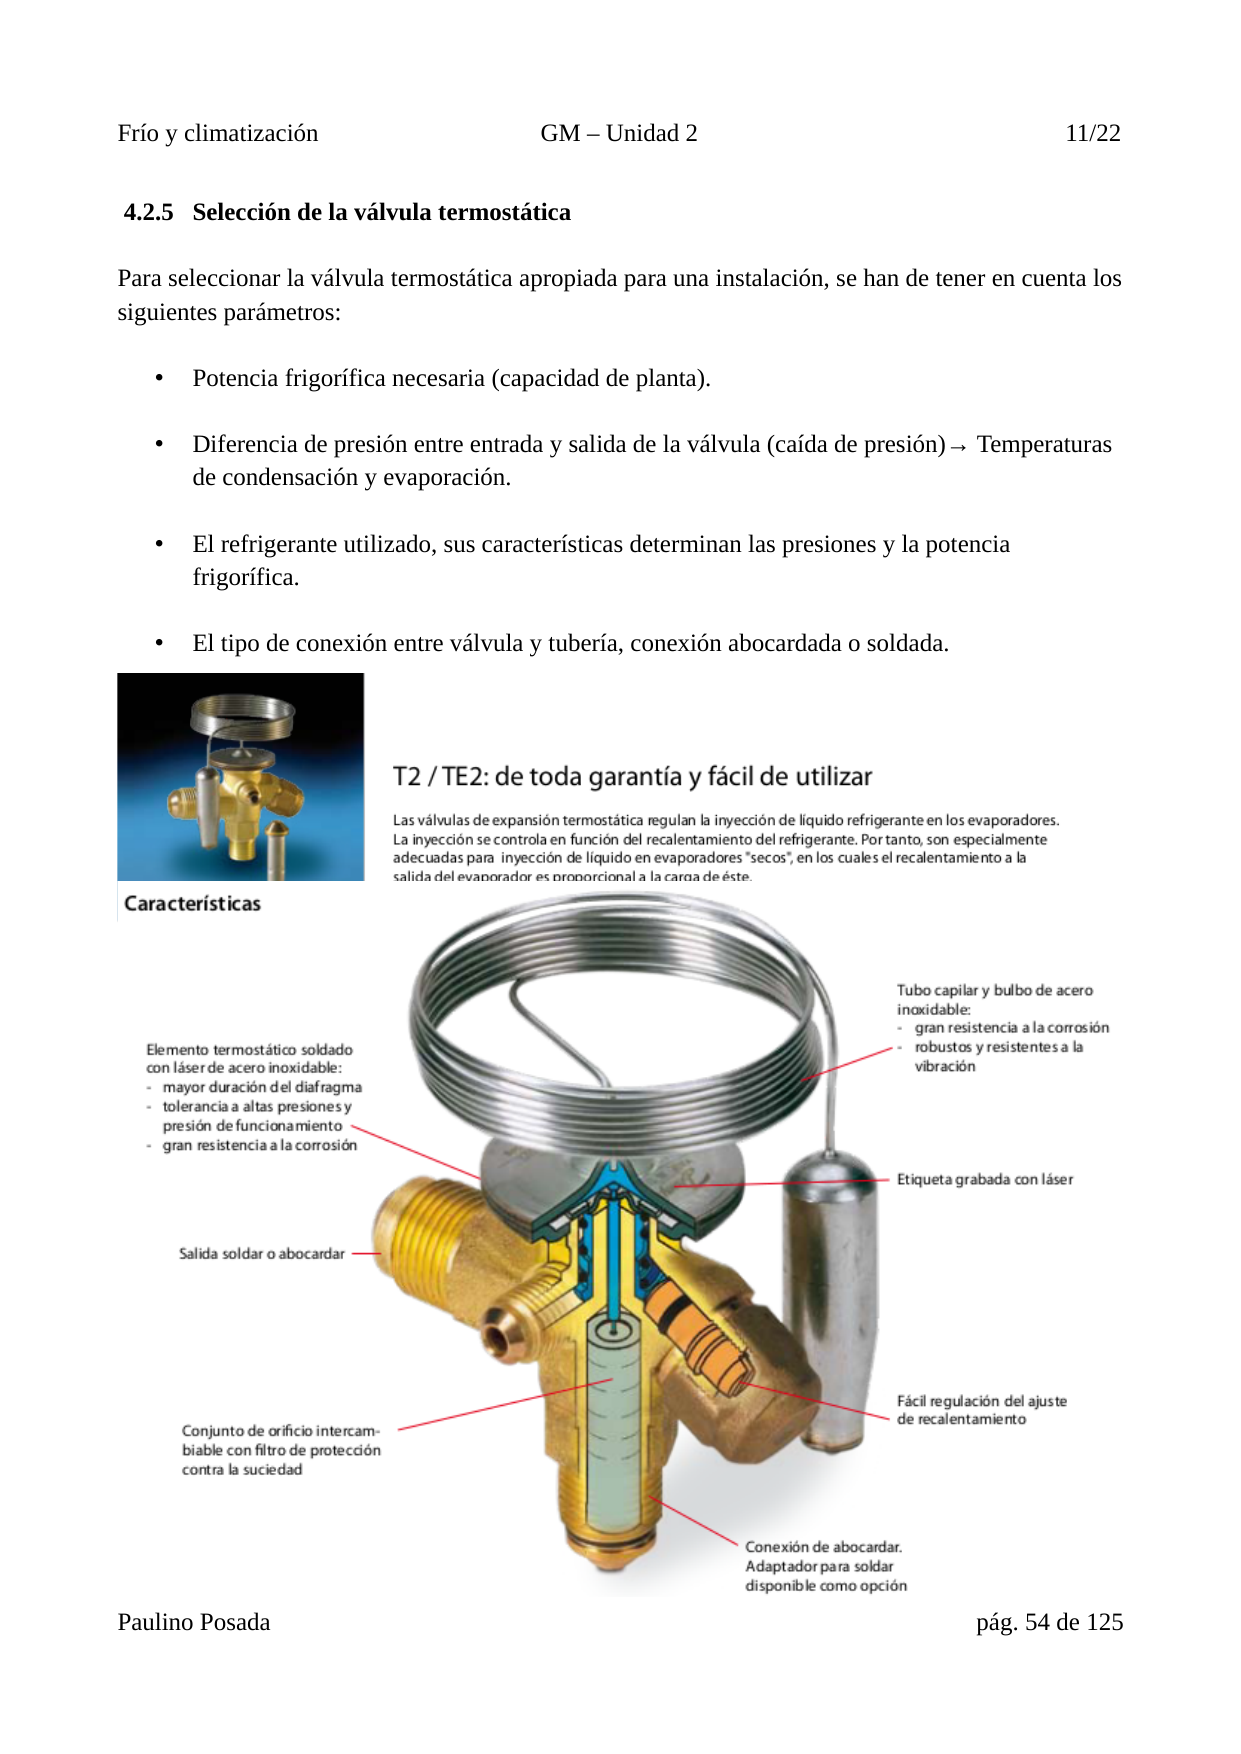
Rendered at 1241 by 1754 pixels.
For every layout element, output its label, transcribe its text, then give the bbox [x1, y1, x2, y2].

list Diferencia de presión entre entrada y salida de la válvula (caída de presión)→ Temperaturas de condensación y evaporación. [155, 429, 1123, 491]
subtitle Selección de la válvula termostática [117, 197, 1123, 226]
list El tipo de conexión entre válvula y tubería, conexión abocardada o soldada. [155, 628, 1123, 657]
list El refrigerante utilizado, sus características determinan las presiones y la potencia frigorífica. [155, 529, 1123, 590]
picture [117, 673, 1122, 1597]
text Para seleccionar la válvula termostática apropiada para una instalación, se han de tener en cuenta los siguientes parámetros: [117, 263, 1123, 325]
list Potencia frigorífica necesaria (capacidad de planta). [155, 363, 1123, 392]
